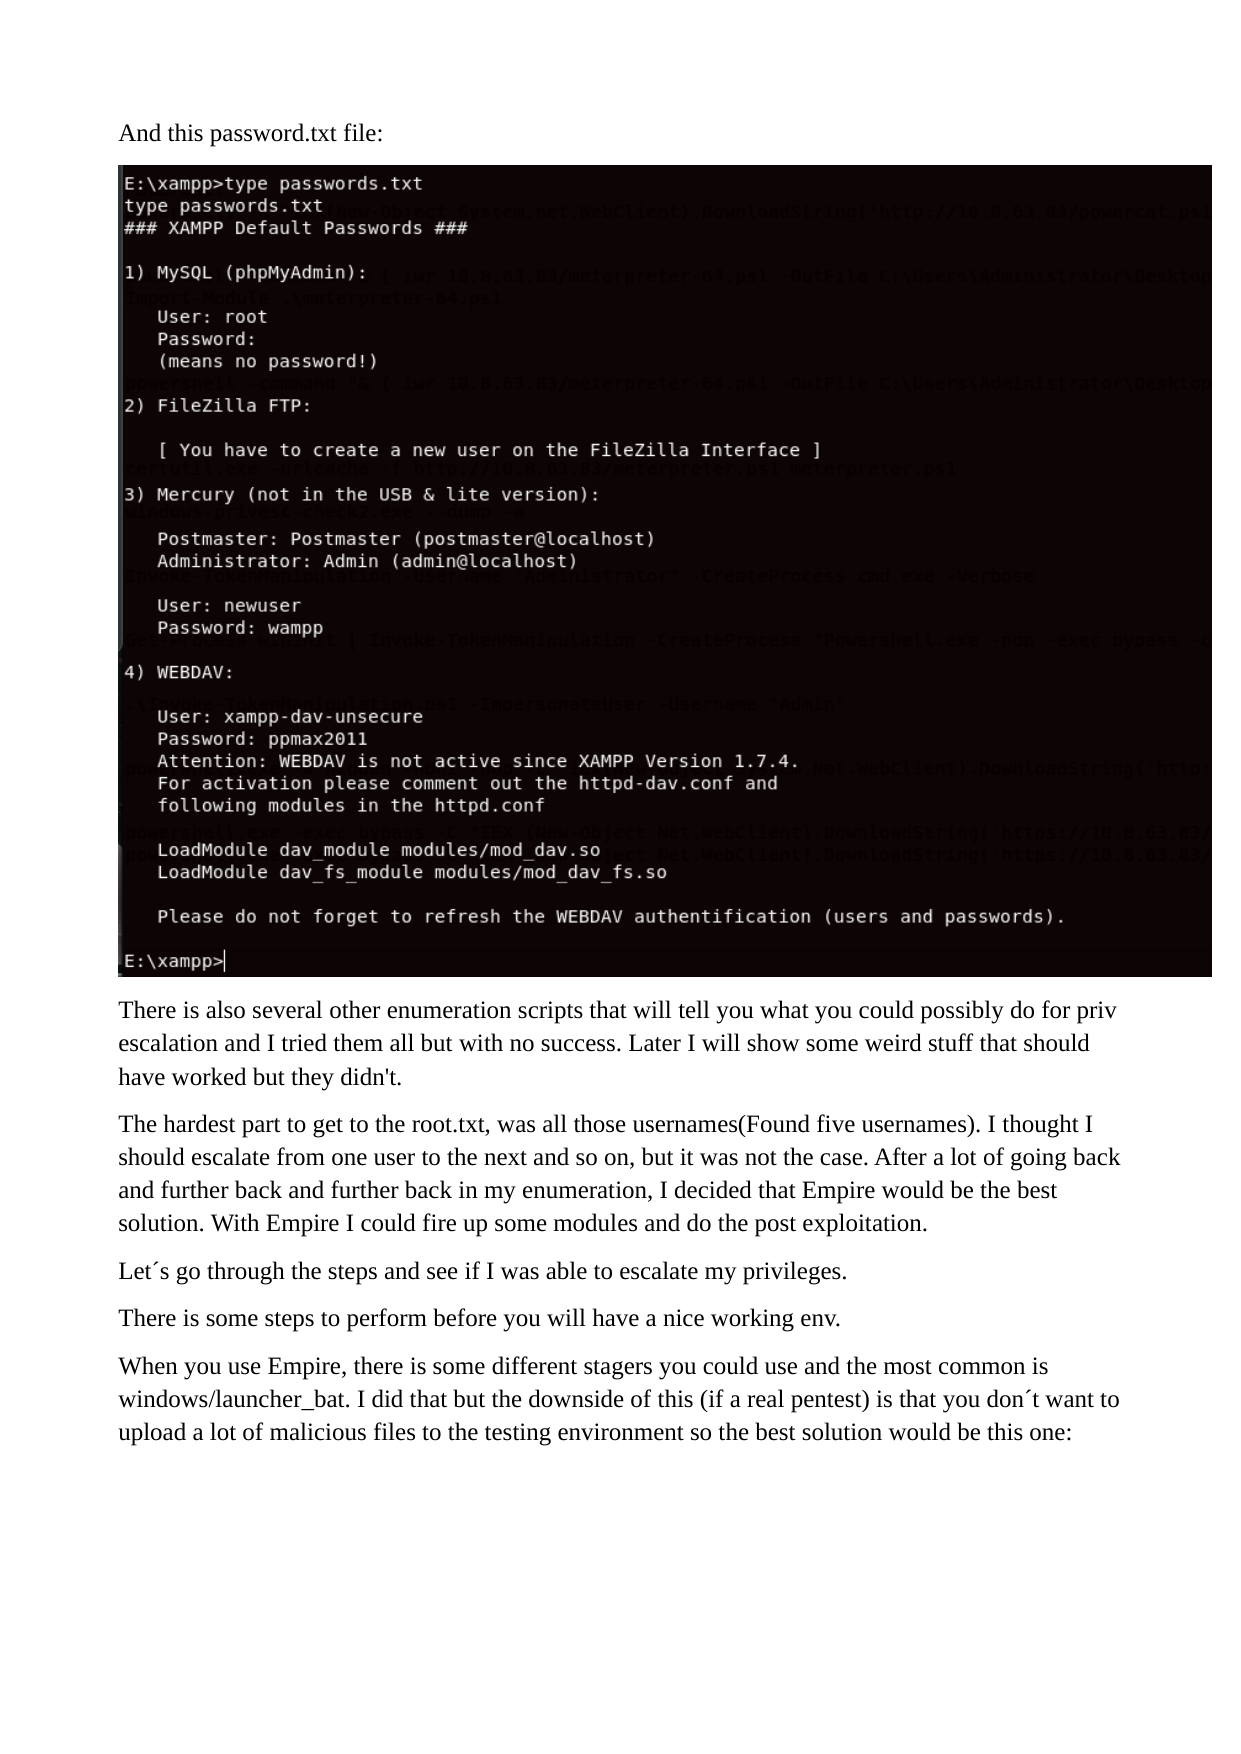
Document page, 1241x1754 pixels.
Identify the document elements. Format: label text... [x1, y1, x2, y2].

text There is some steps to perform before you will have a nice working env. [118, 1303, 1122, 1332]
text There is also several other enumeration scripts that will tell you what you could possibly do for priv escalation and I tried them all but with no success. Later I will show some weird stuff that should have worked but they didn't. [118, 996, 1122, 1090]
picture [118, 165, 1212, 977]
text When you use Empire, there is some different stagers you could use and the most common is windows/launcher_bat. I did that but the downside of this (if a real pentest) is that you don´t want to upload a lot of malicious files to the testing environment so the best solution would be this one: [118, 1351, 1122, 1446]
text And this password.txt file: [118, 118, 1122, 147]
text Let´s go through the steps and see if I was able to escalate my privileges. [118, 1256, 1122, 1284]
text The hardest part to get to the root.txt, was all those usernames(Found five usernames). I thought I should escalate from one user to the next and so on, but it was not the case. After a lot of going back and further back and further back in my enumeration, I decided that Empire would be the best solution. With Empire I could fire up some modules and do the post exploitation. [118, 1109, 1122, 1237]
